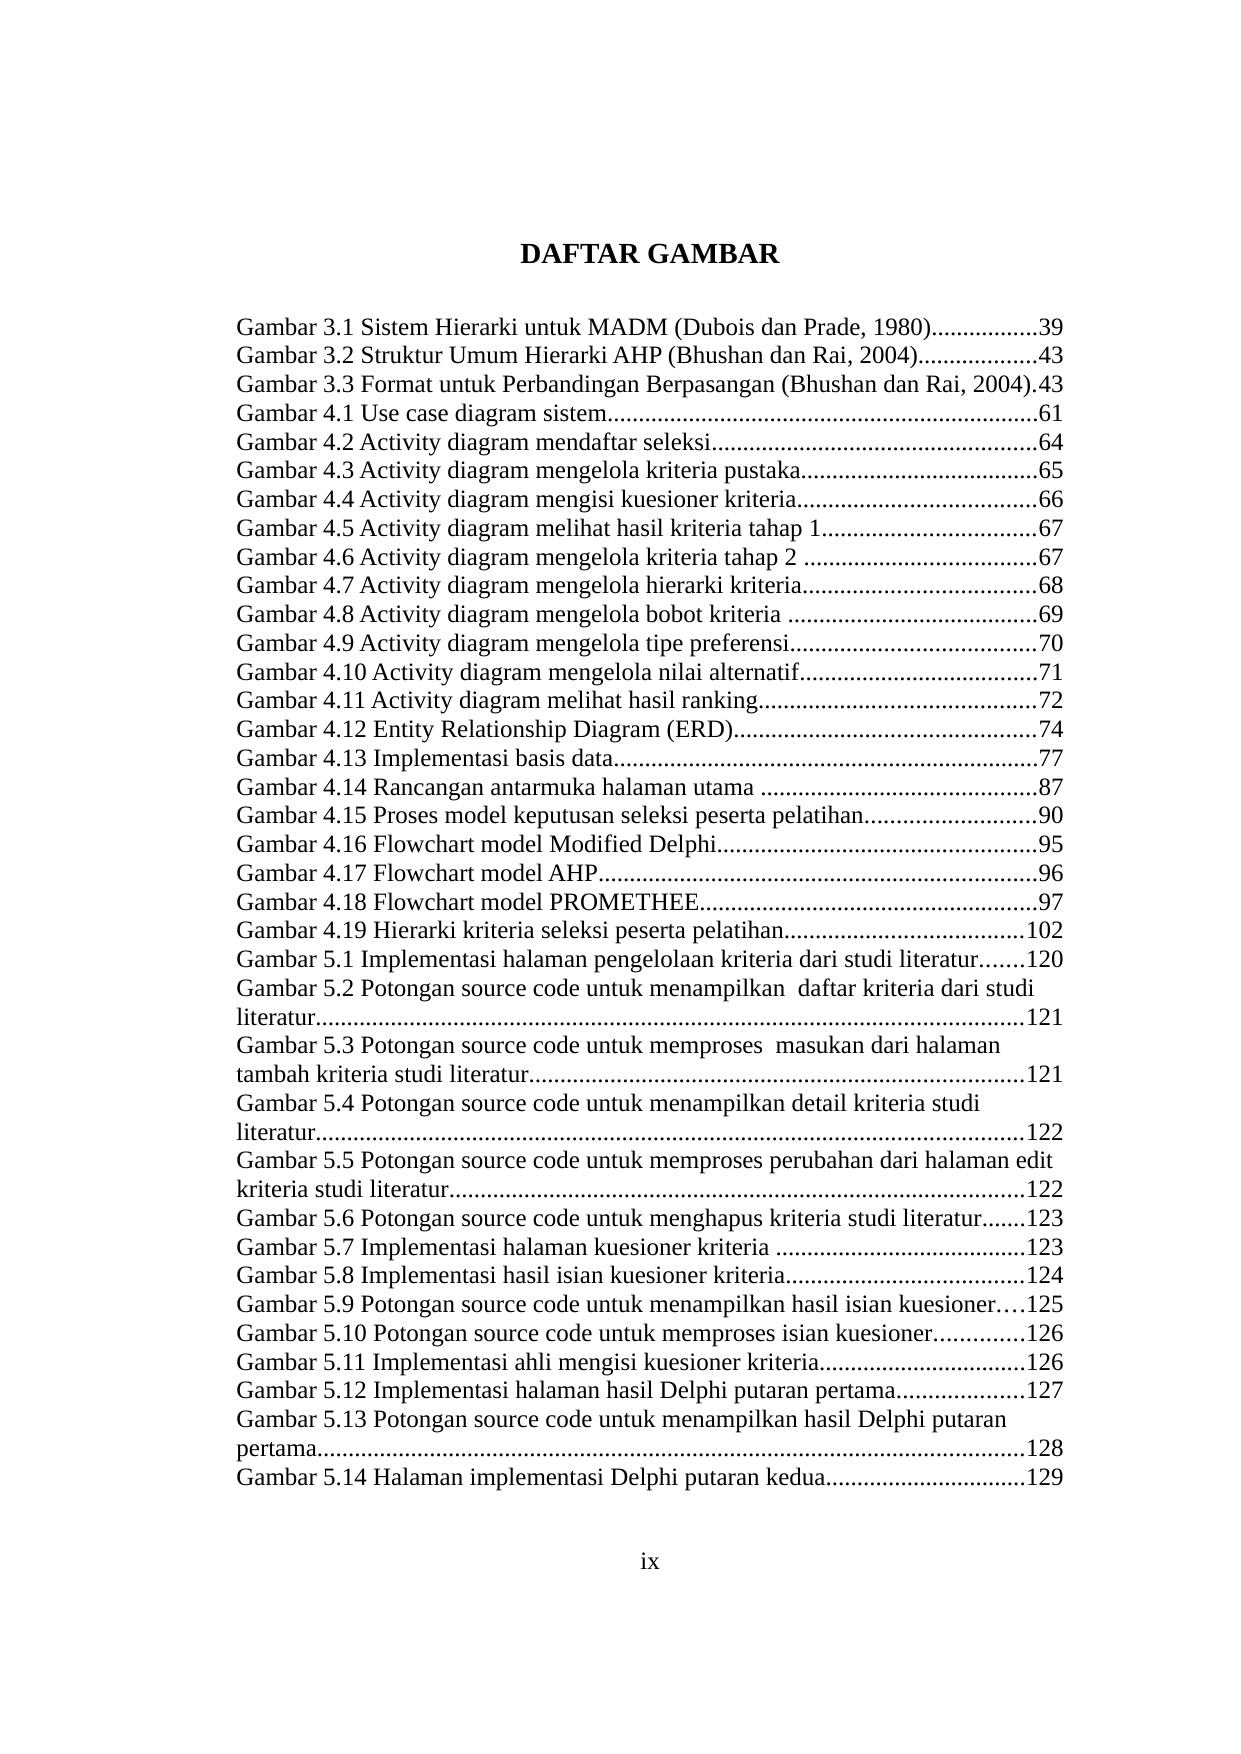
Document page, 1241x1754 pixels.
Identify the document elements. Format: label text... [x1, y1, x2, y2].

text Gambar 5.3 Potongan source code untuk memproses masukan dari halaman tambah kriteria studi literatur 121 [236, 1031, 1063, 1088]
text Gambar 4.8 Activity diagram mengelola bobot kriteria 69 [236, 599, 1063, 628]
text Gambar 5.12 Implementasi halaman hasil Delphi putaran pertama 127 [236, 1376, 1063, 1404]
text Gambar 4.13 Implementasi basis data 77 [236, 743, 1063, 772]
text Gambar 5.10 Potongan source code untuk memproses isian kuesioner 126 [236, 1318, 1063, 1347]
text Gambar 5.14 Halaman implementasi Delphi putaran kedua 129 [236, 1462, 1063, 1491]
text Gambar 5.9 Potongan source code untuk menampilkan hasil isian kuesioner 125 [236, 1289, 1063, 1318]
text Gambar 5.2 Potongan source code untuk menampilkan daftar kriteria dari studi literatur 121 [236, 973, 1063, 1031]
text Gambar 4.6 Activity diagram mengelola kriteria tahap 2 67 [236, 542, 1063, 571]
text Gambar 4.2 Activity diagram mendaftar seleksi 64 [236, 427, 1063, 456]
text Gambar 4.12 Entity Relationship Diagram (ERD) 74 [236, 714, 1063, 743]
text Gambar 4.5 Activity diagram melihat hasil kriteria tahap 1 67 [236, 513, 1063, 542]
text Gambar 3.2 Struktur Umum Hierarki AHP (Bhushan dan Rai, 2004) 43 [236, 341, 1063, 369]
text Gambar 5.7 Implementasi halaman kuesioner kriteria 123 [236, 1232, 1063, 1261]
text Gambar 4.10 Activity diagram mengelola nilai alternatif 71 [236, 657, 1063, 686]
text Gambar 5.1 Implementasi halaman pengelolaan kriteria dari studi literatur 120 [236, 944, 1063, 973]
text Gambar 5.5 Potongan source code untuk memproses perubahan dari halaman edit kriteria studi literatur 122 [236, 1146, 1063, 1203]
text Gambar 4.14 Rancangan antarmuka halaman utama 87 [236, 772, 1063, 801]
text Gambar 4.4 Activity diagram mengisi kuesioner kriteria 66 [236, 484, 1063, 513]
text Gambar 4.9 Activity diagram mengelola tipe preferensi 70 [236, 628, 1063, 657]
text Gambar 4.17 Flowchart model AHP 96 [236, 858, 1063, 887]
text Gambar 4.19 Hierarki kriteria seleksi peserta pelatihan 102 [236, 916, 1063, 944]
text Gambar 5.4 Potongan source code untuk menampilkan detail kriteria studi literatur 122 [236, 1088, 1063, 1146]
subtitle DAFTAR GAMBAR [236, 236, 1063, 270]
text Gambar 3.3 Format untuk Perbandingan Berpasangan (Bhushan dan Rai, 2004) 43 [236, 369, 1063, 398]
text Gambar 4.7 Activity diagram mengelola hierarki kriteria 68 [236, 571, 1063, 599]
text Gambar 4.15 Proses model keputusan seleksi peserta pelatihan 90 [236, 801, 1063, 829]
text Gambar 3.1 Sistem Hierarki untuk MADM (Dubois dan Prade, 1980) 39 [236, 312, 1063, 341]
text Gambar 4.11 Activity diagram melihat hasil ranking 72 [236, 686, 1063, 714]
text Gambar 5.6 Potongan source code untuk menghapus kriteria studi literatur 123 [236, 1203, 1063, 1232]
text Gambar 4.18 Flowchart model PROMETHEE 97 [236, 887, 1063, 916]
text Gambar 4.3 Activity diagram mengelola kriteria pustaka 65 [236, 456, 1063, 484]
text Gambar 5.8 Implementasi hasil isian kuesioner kriteria 124 [236, 1261, 1063, 1289]
text Gambar 4.16 Flowchart model Modified Delphi 95 [236, 829, 1063, 858]
text Gambar 5.11 Implementasi ahli mengisi kuesioner kriteria 126 [236, 1347, 1063, 1376]
text Gambar 4.1 Use case diagram sistem 61 [236, 398, 1063, 427]
text Gambar 5.13 Potongan source code untuk menampilkan hasil Delphi putaran pertama 128 [236, 1404, 1063, 1462]
